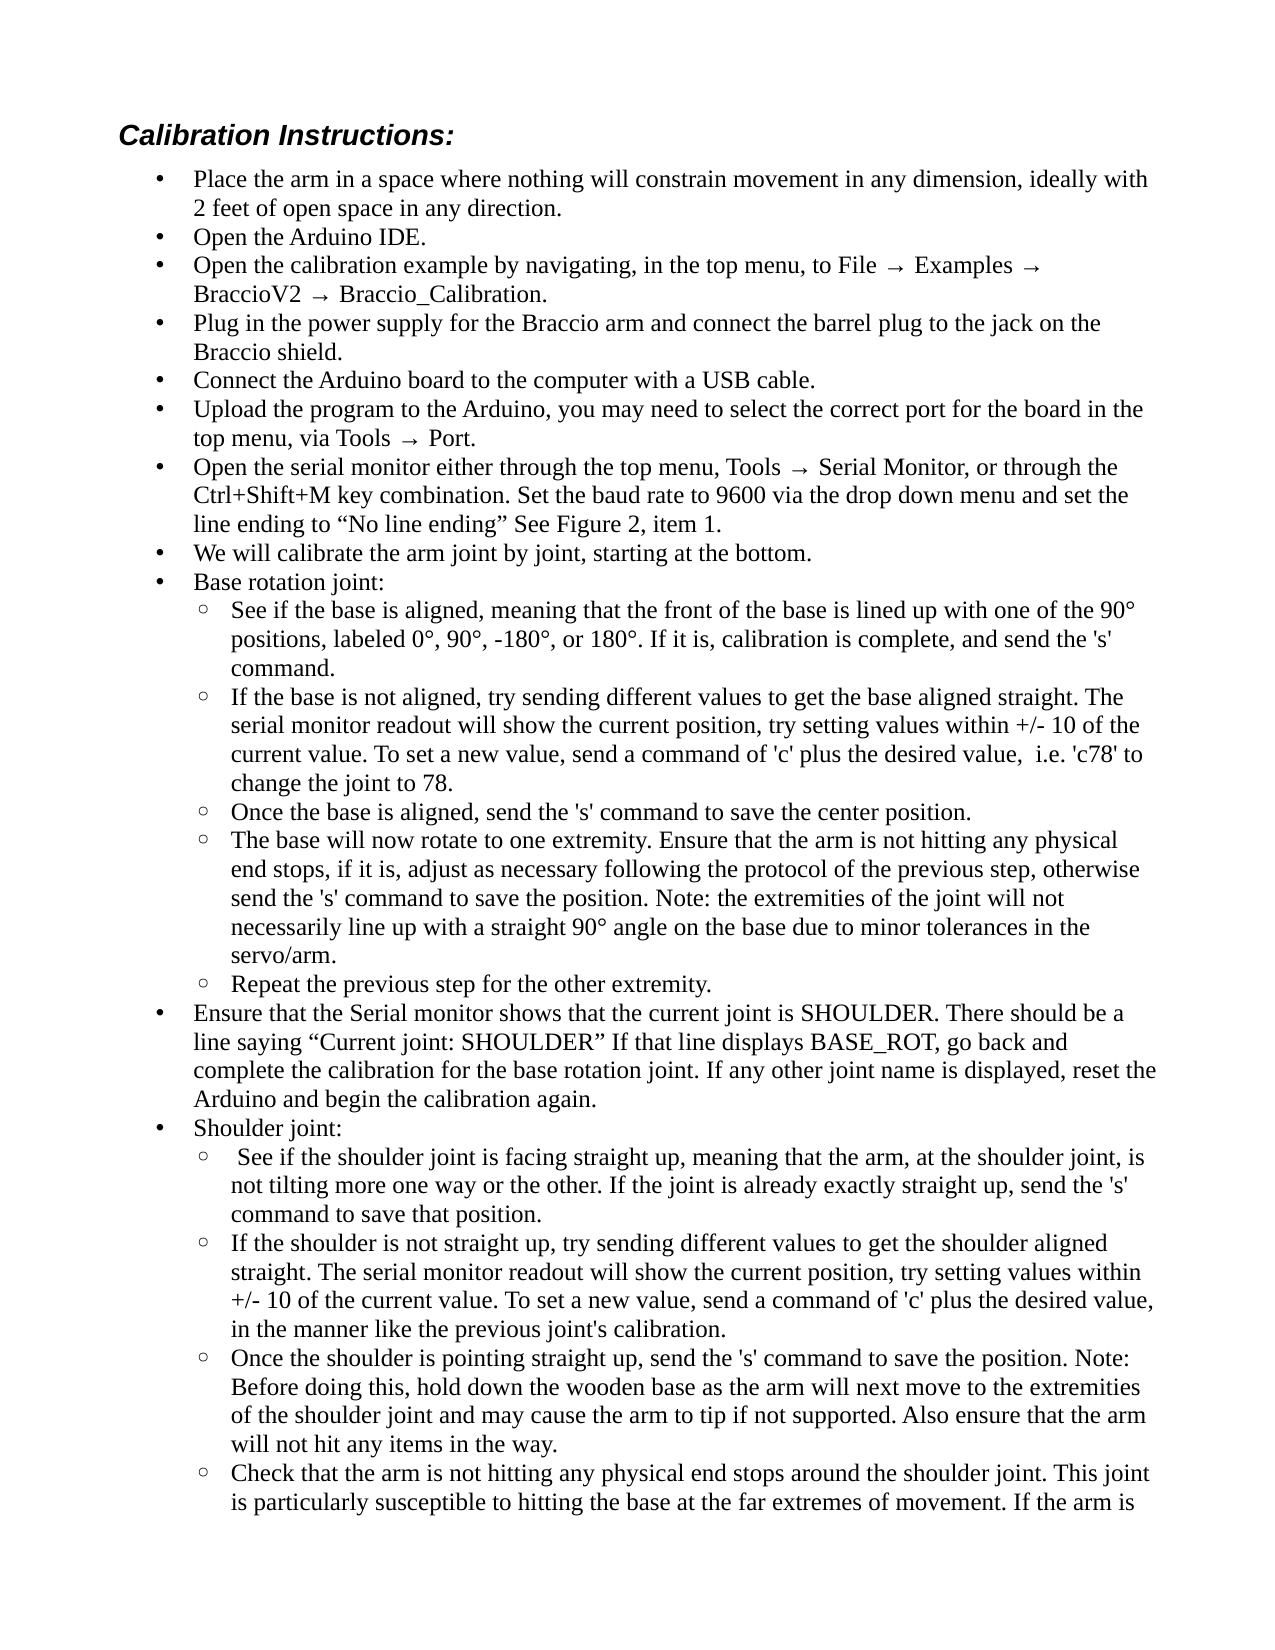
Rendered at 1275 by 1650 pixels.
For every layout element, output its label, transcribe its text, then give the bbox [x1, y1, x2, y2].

list If the shoulder is not straight up, try sending different values to get the shoulder aligned straight. The serial monitor readout will show the current position, try setting values within +/- 10 of the current value. To set a new value, send a command of 'c' plus the desired value, in the manner like the previous joint's calibration. [193, 1228, 1157, 1343]
list If the base is not aligned, try sending different values to get the base aligned straight. The serial monitor readout will show the current position, try setting values within +/- 10 of the current value. To set a new value, send a command of 'c' plus the desired value, i.e. 'c78' to change the joint to 78. [193, 682, 1157, 797]
list Open the calibration example by navigating, in the top menu, to File → Examples → BraccioV2 → Braccio_Calibration. [156, 250, 1157, 308]
list Check that the arm is not hitting any physical end stops around the shoulder joint. This joint is particularly susceptible to hitting the base at the far extremes of movement. If the arm is [193, 1458, 1157, 1515]
list Open the Arduino IDE. [156, 222, 1157, 250]
list See if the base is aligned, meaning that the front of the base is lined up with one of the 90° positions, labeled 0°, 90°, -180°, or 180°. If it is, calibration is complete, and send the 's' command. [193, 595, 1157, 682]
list The base will now rotate to one extremity. Ensure that the arm is not hitting any physical end stops, if it is, adjust as necessary following the protocol of the previous step, otherwise send the 's' command to save the position. Note: the extremities of the joint will not necessarily line up with a straight 90° angle on the base due to minor tolerances in the servo/arm. [193, 825, 1157, 969]
list Open the serial monitor either through the top menu, Tools → Serial Monitor, or through the Ctrl+Shift+M key combination. Set the baud rate to 9600 via the drop down menu and set the line ending to “No line ending” See Figure 2, item 1. [156, 452, 1157, 538]
list Shoulder joint: [156, 1113, 1157, 1142]
list Base rotation joint: [156, 567, 1157, 595]
list Ensure that the Serial monitor shows that the current joint is SHOULDER. There should be a line saying “Current joint: SHOULDER” If that line displays BASE_ROT, go back and complete the calibration for the base rotation joint. If any other joint name is displayed, reset the Arduino and begin the calibration again. [156, 998, 1157, 1113]
list Connect the Arduino board to the computer with a USB cable. [156, 365, 1157, 394]
list Upload the program to the Arduino, you may need to select the correct port for the board in the top menu, via Tools → Port. [156, 394, 1157, 452]
subtitle Calibration Instructions: [118, 118, 1157, 152]
list See if the shoulder joint is facing straight up, meaning that the arm, at the shoulder joint, is not tilting more one way or the other. If the joint is already exactly straight up, send the 's' command to save that position. [193, 1142, 1157, 1228]
list Repeat the previous step for the other extremity. [193, 969, 1157, 998]
list Place the arm in a space where nothing will constrain movement in any dimension, ideally with 2 feet of open space in any direction. [156, 164, 1157, 222]
list Plug in the power supply for the Braccio arm and connect the barrel plug to the jack on the Braccio shield. [156, 308, 1157, 365]
list We will calibrate the arm joint by joint, starting at the bottom. [156, 538, 1157, 567]
list Once the base is aligned, send the 's' command to save the center position. [193, 797, 1157, 825]
list Once the shoulder is pointing straight up, send the 's' command to save the position. Note: Before doing this, hold down the wooden base as the arm will next move to the extremities of the shoulder joint and may cause the arm to tip if not supported. Also ensure that the arm will not hit any items in the way. [193, 1343, 1157, 1458]
